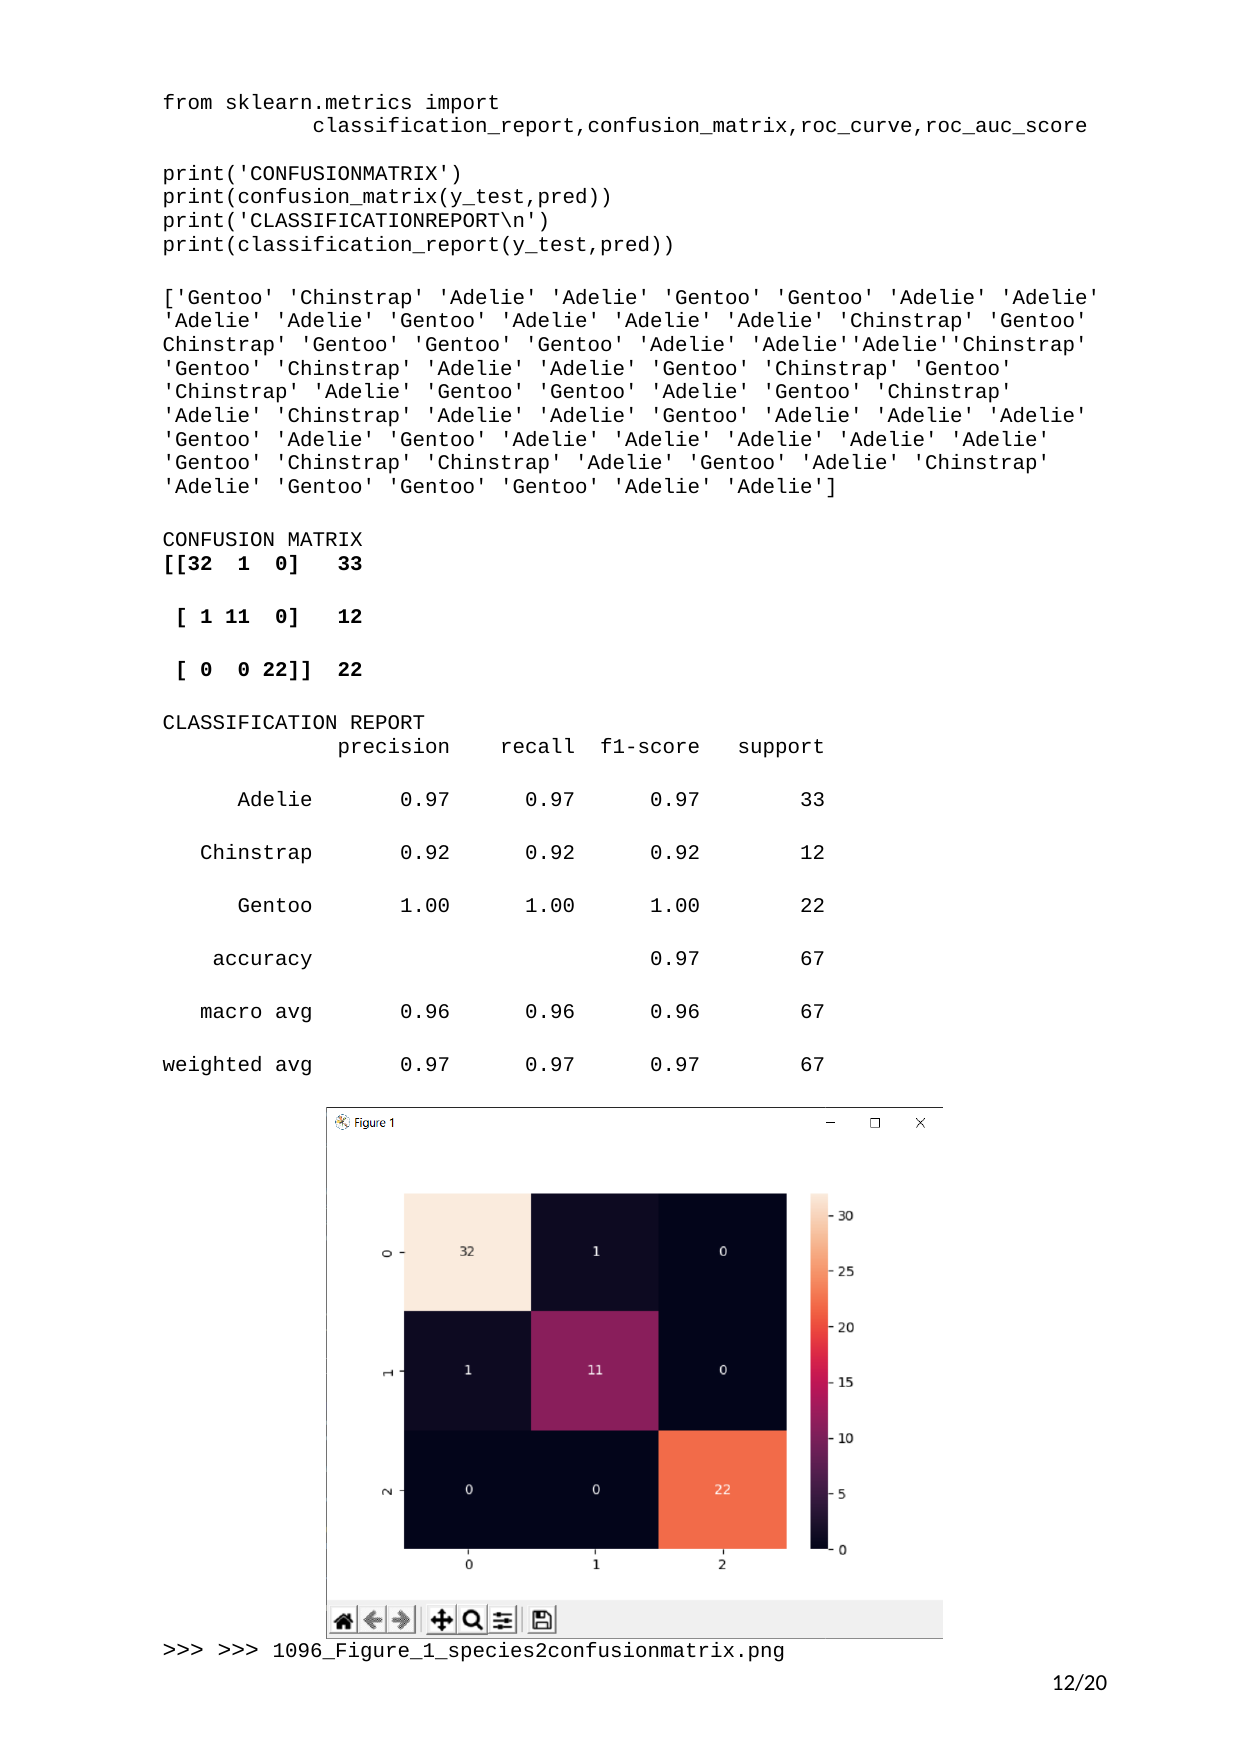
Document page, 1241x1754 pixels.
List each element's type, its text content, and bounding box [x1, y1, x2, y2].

text Gentoo 1.00 1.00 1.00 22 [162, 895, 1107, 919]
text CONFUSION MATRIX [[32 1 0] 33 [162, 529, 1107, 576]
text Chinstrap 0.92 0.92 0.92 12 [162, 842, 1107, 866]
picture [326, 1107, 943, 1639]
text accuracy 0.97 67 [162, 948, 1107, 972]
text print('CONFUSIONMATRIX') [162, 163, 1107, 186]
text print(confusion_matrix(y_test,pred)) [162, 186, 1107, 210]
text macro avg 0.96 0.96 0.96 67 [162, 1001, 1107, 1025]
text ['Gentoo' 'Chinstrap' 'Adelie' 'Adelie' 'Gentoo' 'Gentoo' 'Adelie' 'Adelie' 'Adelie' 'Adelie' 'Gentoo' 'Adelie' 'Adelie' 'Adelie' 'Chinstrap' 'Gentoo' Chinstrap' 'Gentoo' 'Gentoo' 'Gentoo' 'Adelie' 'Adelie''Adelie''Chinstrap' 'Gentoo' 'Chinstrap' 'Adelie' 'Adelie' 'Gentoo' 'Chinstrap' 'Gentoo' 'Chinstrap' 'Adelie' 'Gentoo' 'Gentoo' 'Adelie' 'Gentoo' 'Chinstrap' 'Adelie' 'Chinstrap' 'Adelie' 'Adelie' 'Gentoo' 'Adelie' 'Adelie' 'Adelie' 'Gentoo' 'Adelie' 'Gentoo' 'Adelie' 'Adelie' 'Adelie' 'Adelie' 'Adelie' 'Gentoo' 'Chinstrap' 'Chinstrap' 'Adelie' 'Gentoo' 'Adelie' 'Chinstrap' 'Adelie' 'Gentoo' 'Gentoo' 'Gentoo' 'Adelie' 'Adelie'] [162, 287, 1107, 499]
text from sklearn.metrics import classification_report,confusion_matrix,roc_curve,roc_auc_score [162, 92, 1107, 139]
text CLASSIFICATION REPORT precision recall f1-score support [162, 712, 1107, 759]
text print(classification_report(y_test,pred)) [162, 234, 1107, 257]
text >>> >>> 1096_Figure_1_species2confusionmatrix.png [162, 1108, 1107, 1664]
text [ 1 11 0] 12 [162, 606, 1107, 629]
text Adelie 0.97 0.97 0.97 33 [162, 789, 1107, 812]
text [ 0 0 22]] 22 [162, 659, 1107, 683]
text weighted avg 0.97 0.97 0.97 67 [162, 1054, 1107, 1078]
text print('CLASSIFICATIONREPORT\n') [162, 210, 1107, 234]
